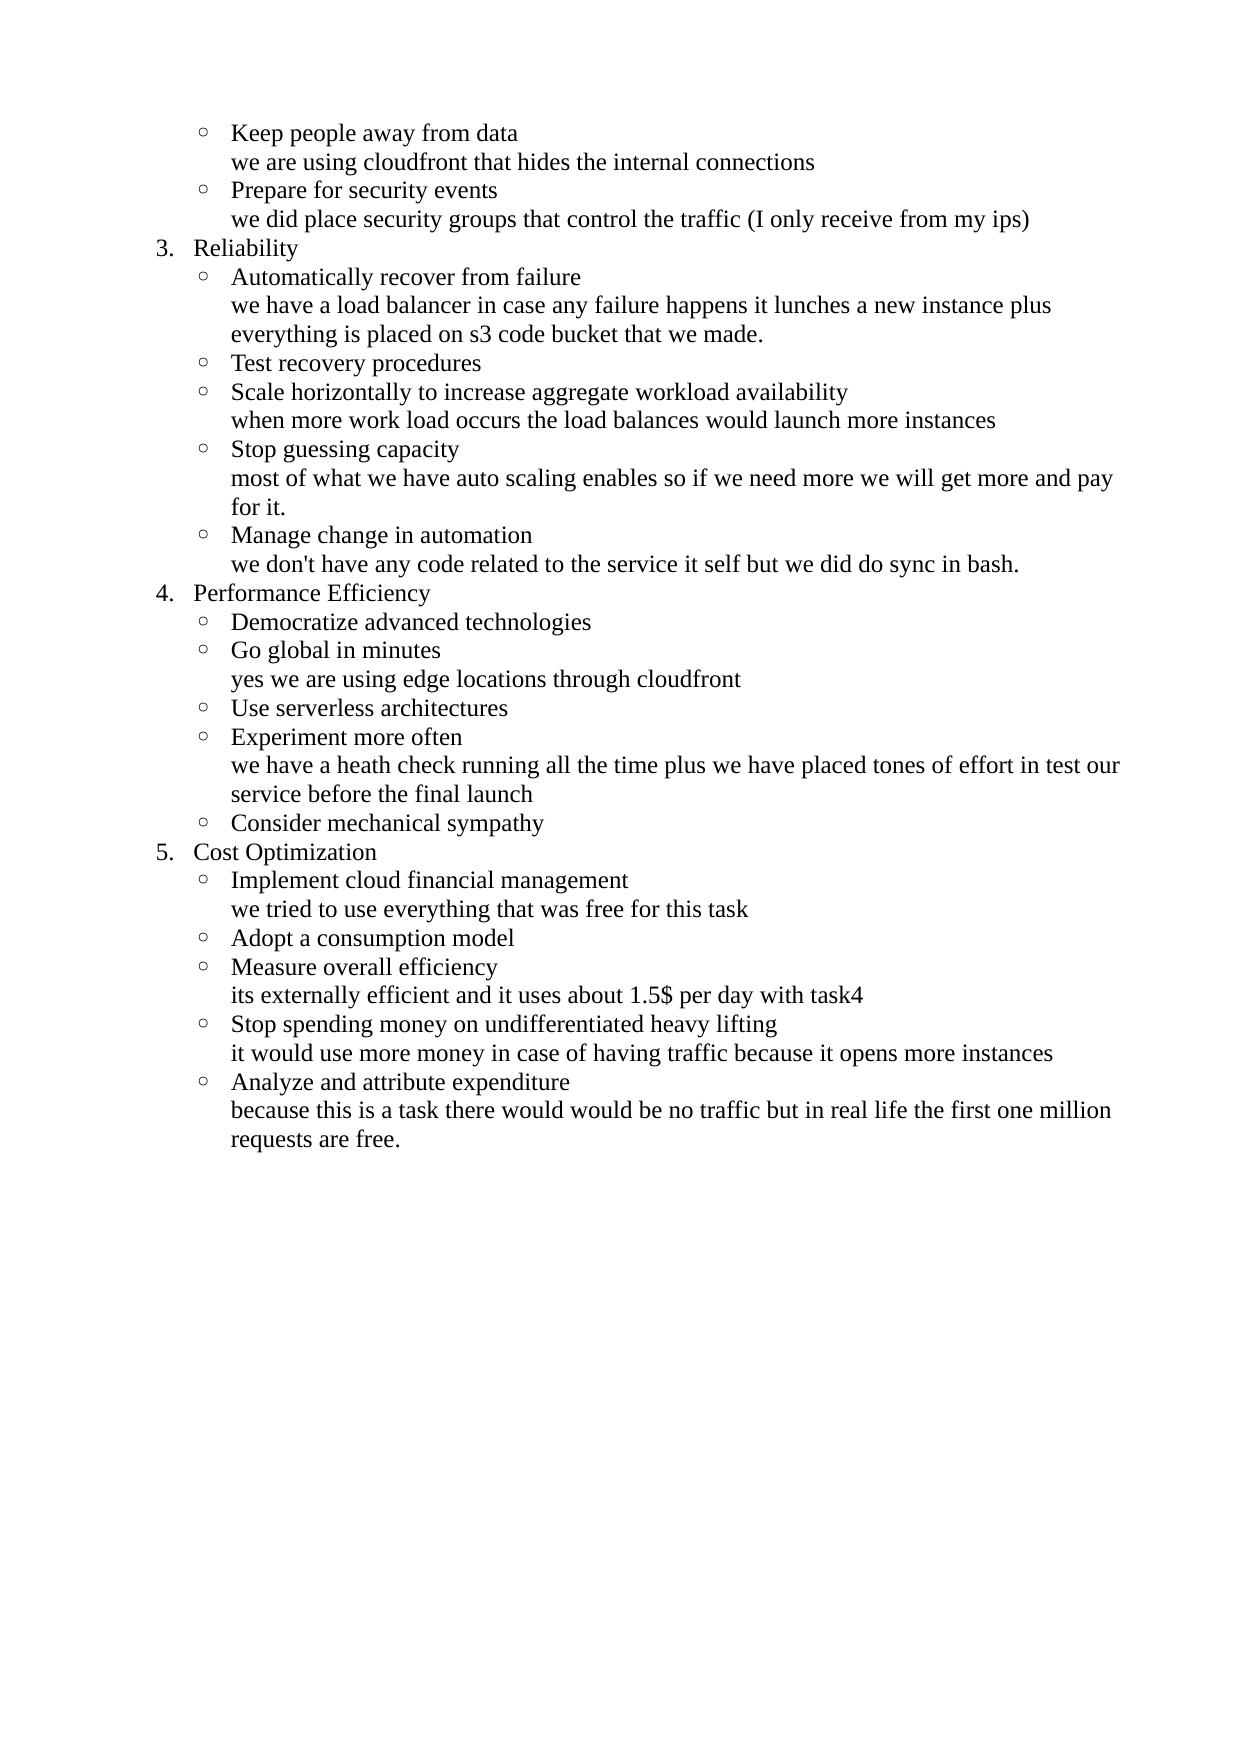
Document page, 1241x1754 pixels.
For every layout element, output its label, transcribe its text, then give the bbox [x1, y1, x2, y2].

list Implement cloud financial management we tried to use everything that was free for this task [193, 866, 1122, 923]
list Stop guessing capacity most of what we have auto scaling enables so if we need more we will get more and pay for it. [193, 434, 1122, 521]
list Use serverless architectures [193, 693, 1122, 722]
list we are using cloudfront that hides the internal connections [193, 147, 1122, 176]
list Stop spending money on undifferentiated heavy lifting it would use more money in case of having traffic because it opens more instances [193, 1009, 1122, 1067]
list Prepare for security events we did place security groups that control the traffic (I only receive from my ips) [193, 176, 1122, 233]
list Manage change in automation we don't have any code related to the service it self but we did do sync in bash. [193, 521, 1122, 578]
list Go global in minutes yes we are using edge locations through cloudfront [193, 636, 1122, 693]
list Performance Efficiency [156, 578, 1122, 607]
list Keep people away from data [193, 118, 1122, 147]
list Adopt a consumption model [193, 923, 1122, 952]
list Measure overall efficiency its externally efficient and it uses about 1.5$ per day with task4 [193, 952, 1122, 1009]
list Democratize advanced technologies [193, 607, 1122, 636]
list Automatically recover from failure we have a load balancer in case any failure happens it lunches a new instance plus everything is placed on s3 code bucket that we made. [193, 262, 1122, 348]
list Test recovery procedures [193, 348, 1122, 377]
list Analyze and attribute expenditure because this is a task there would would be no traffic but in real life the first one million requests are free. [193, 1067, 1122, 1211]
list Scale horizontally to increase aggregate workload availability when more work load occurs the load balances would launch more instances [193, 377, 1122, 434]
list Consider mechanical sympathy [193, 808, 1122, 837]
list Cost Optimization [156, 837, 1122, 866]
list Reliability [156, 233, 1122, 262]
list Experiment more often we have a heath check running all the time plus we have placed tones of effort in test our service before the final launch [193, 722, 1122, 808]
